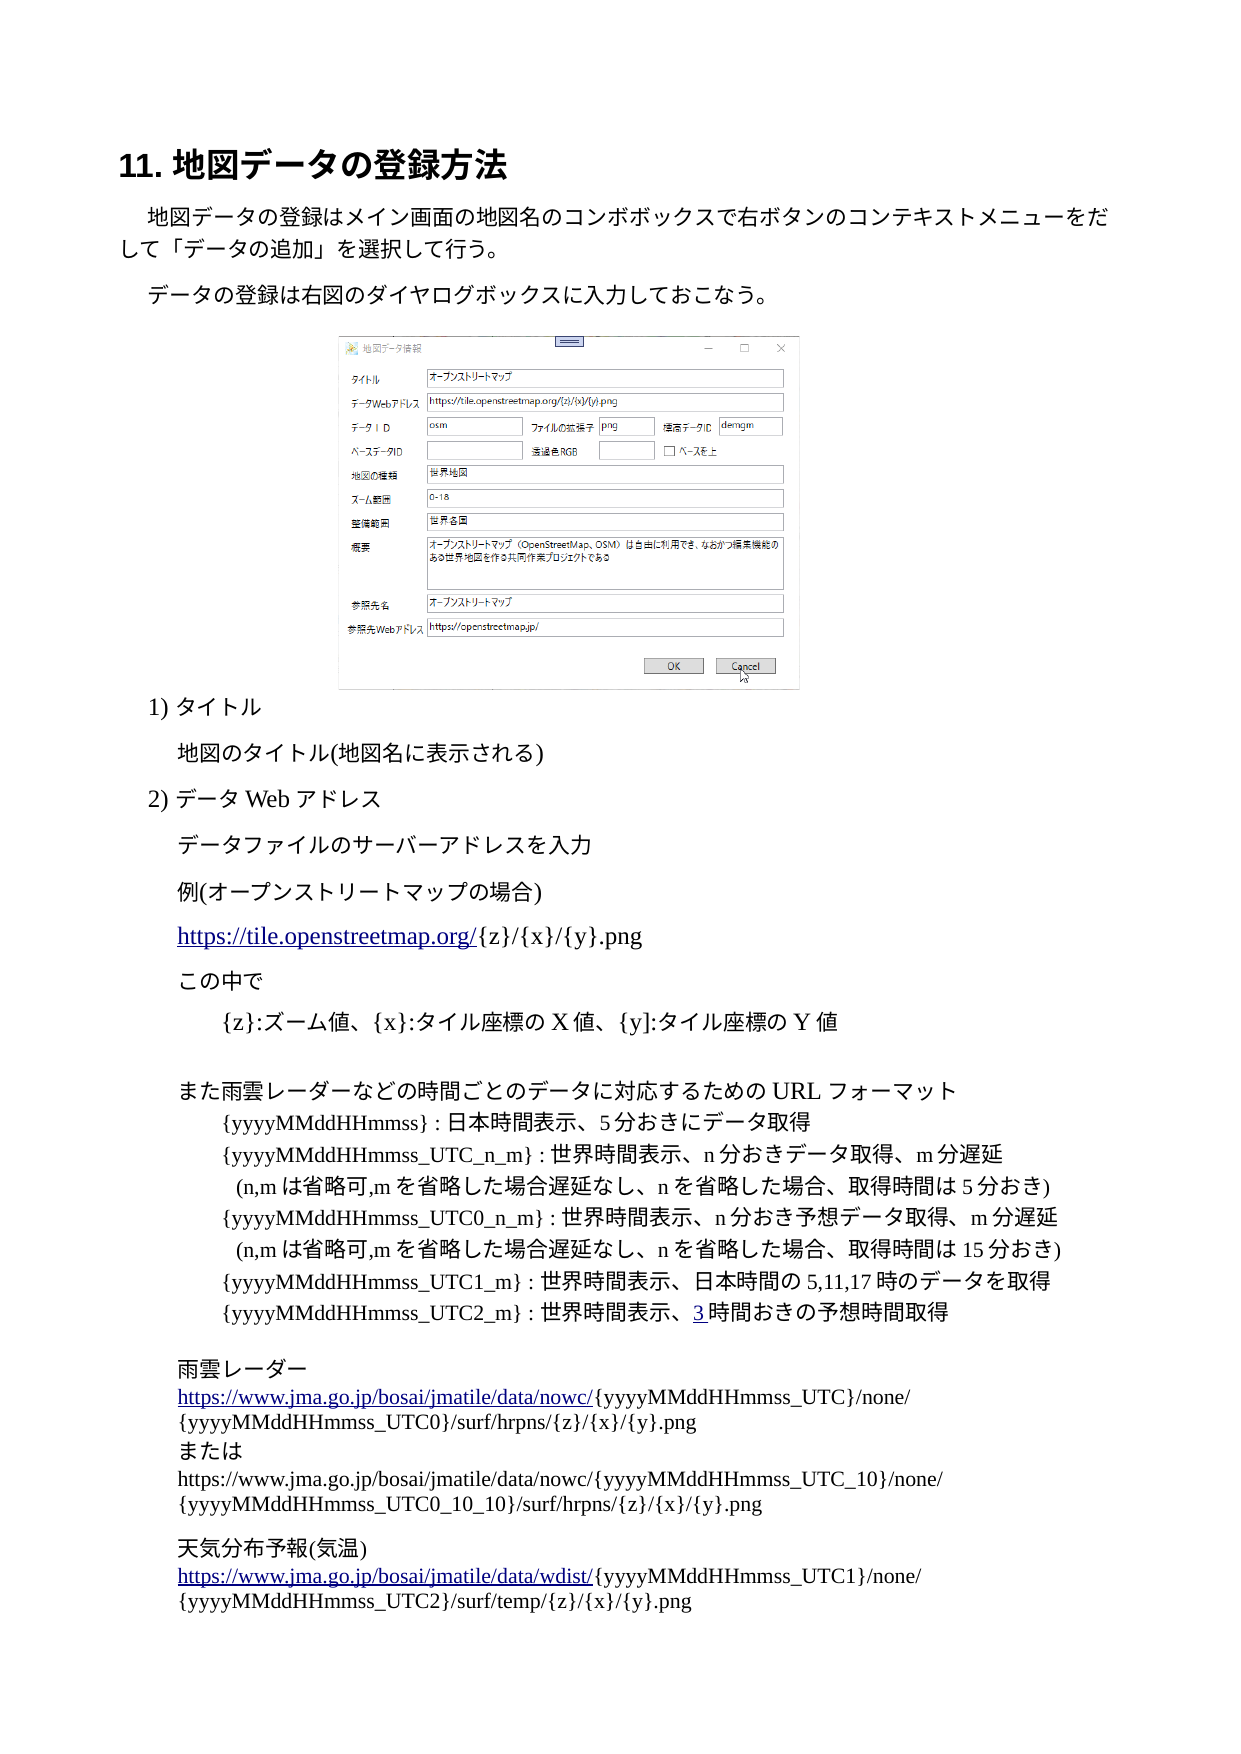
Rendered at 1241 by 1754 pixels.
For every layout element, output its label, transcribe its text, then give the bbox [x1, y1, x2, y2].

text https://tile.openstreetmap.org/{z}/{x}/{y}.png [148, 921, 1122, 950]
text {z}:ズーム値、{x}:タイル座標のX値、{y]:タイル座標のY値 [148, 1005, 1122, 1065]
text 雨雲レーダー https://www.jma.go.jp/bosai/jmatile/data/nowc/{yyyyMMddHHmmss_UTC}/none/{yyyyMMddHHmmss_UTC0}/surf/hrpns/{z}/{x}/{y}.png または https://www.jma.go.jp/bosai/jmatile/data/nowc/{yyyyMMddHHmmss_UTC_10}/none/{yyyyMMddHHmmss_UTC0_10_10}/surf/hrpns/{z}/{x}/{y}.png [177, 1352, 1122, 1516]
subtitle 11. 地図データの登録方法 [118, 139, 1122, 187]
text 1) タイトル [118, 324, 1122, 721]
text {yyyyMMddHHmmss_UTC1_m} : 世界時間表示、日本時間の5,11,17時のデータを取得 [177, 1264, 1122, 1295]
text 地図データの登録はメイン画面の地図名のコンボボックスで右ボタンのコンテキストメニューをだして「データの追加」を選択して行う。 [118, 200, 1122, 263]
text {yyyyMMddHHmmss_UTC_n_m} : 世界時間表示、n分おきデータ取得、m分遅延 [177, 1137, 1122, 1169]
text 例(オープンストリートマップの場合) [148, 875, 1122, 906]
text {yyyyMMddHHmmss_UTC0_n_m} : 世界時間表示、n分おき予想データ取得、m分遅延 [177, 1200, 1122, 1232]
text データの登録は右図のダイヤログボックスに入力しておこなう。 [118, 278, 1122, 309]
text この中で [148, 964, 1122, 996]
text (n,mは省略可,mを省略した場合遅延なし、nを省略した場合、取得時間は5分おき) [177, 1169, 1122, 1200]
text {yyyyMMddHHmmss} : 日本時間表示、5分おきにデータ取得 [177, 1105, 1122, 1137]
text {yyyyMMddHHmmss_UTC2_m} : 世界時間表示、3時間おきの予想時間取得 [177, 1295, 1122, 1327]
text また雨雲レーダーなどの時間ごとのデータに対応するためのURLフォーマット [148, 1074, 1122, 1105]
text (n,mは省略可,mを省略した場合遅延なし、nを省略した場合、取得時間は15分おき) [177, 1232, 1122, 1264]
text 天気分布予報(気温) https://www.jma.go.jp/bosai/jmatile/data/wdist/{yyyyMMddHHmmss_UTC1}/none/{yyyyMMddHHmmss_UTC2}/surf/temp/{z}/{x}/{y}.png [177, 1531, 1122, 1613]
text 地図のタイトル(地図名に表示される) [148, 736, 1122, 768]
picture [338, 336, 800, 690]
text 2) データWebアドレス [118, 782, 1122, 814]
text データファイルのサーバーアドレスを入力 [148, 828, 1122, 860]
